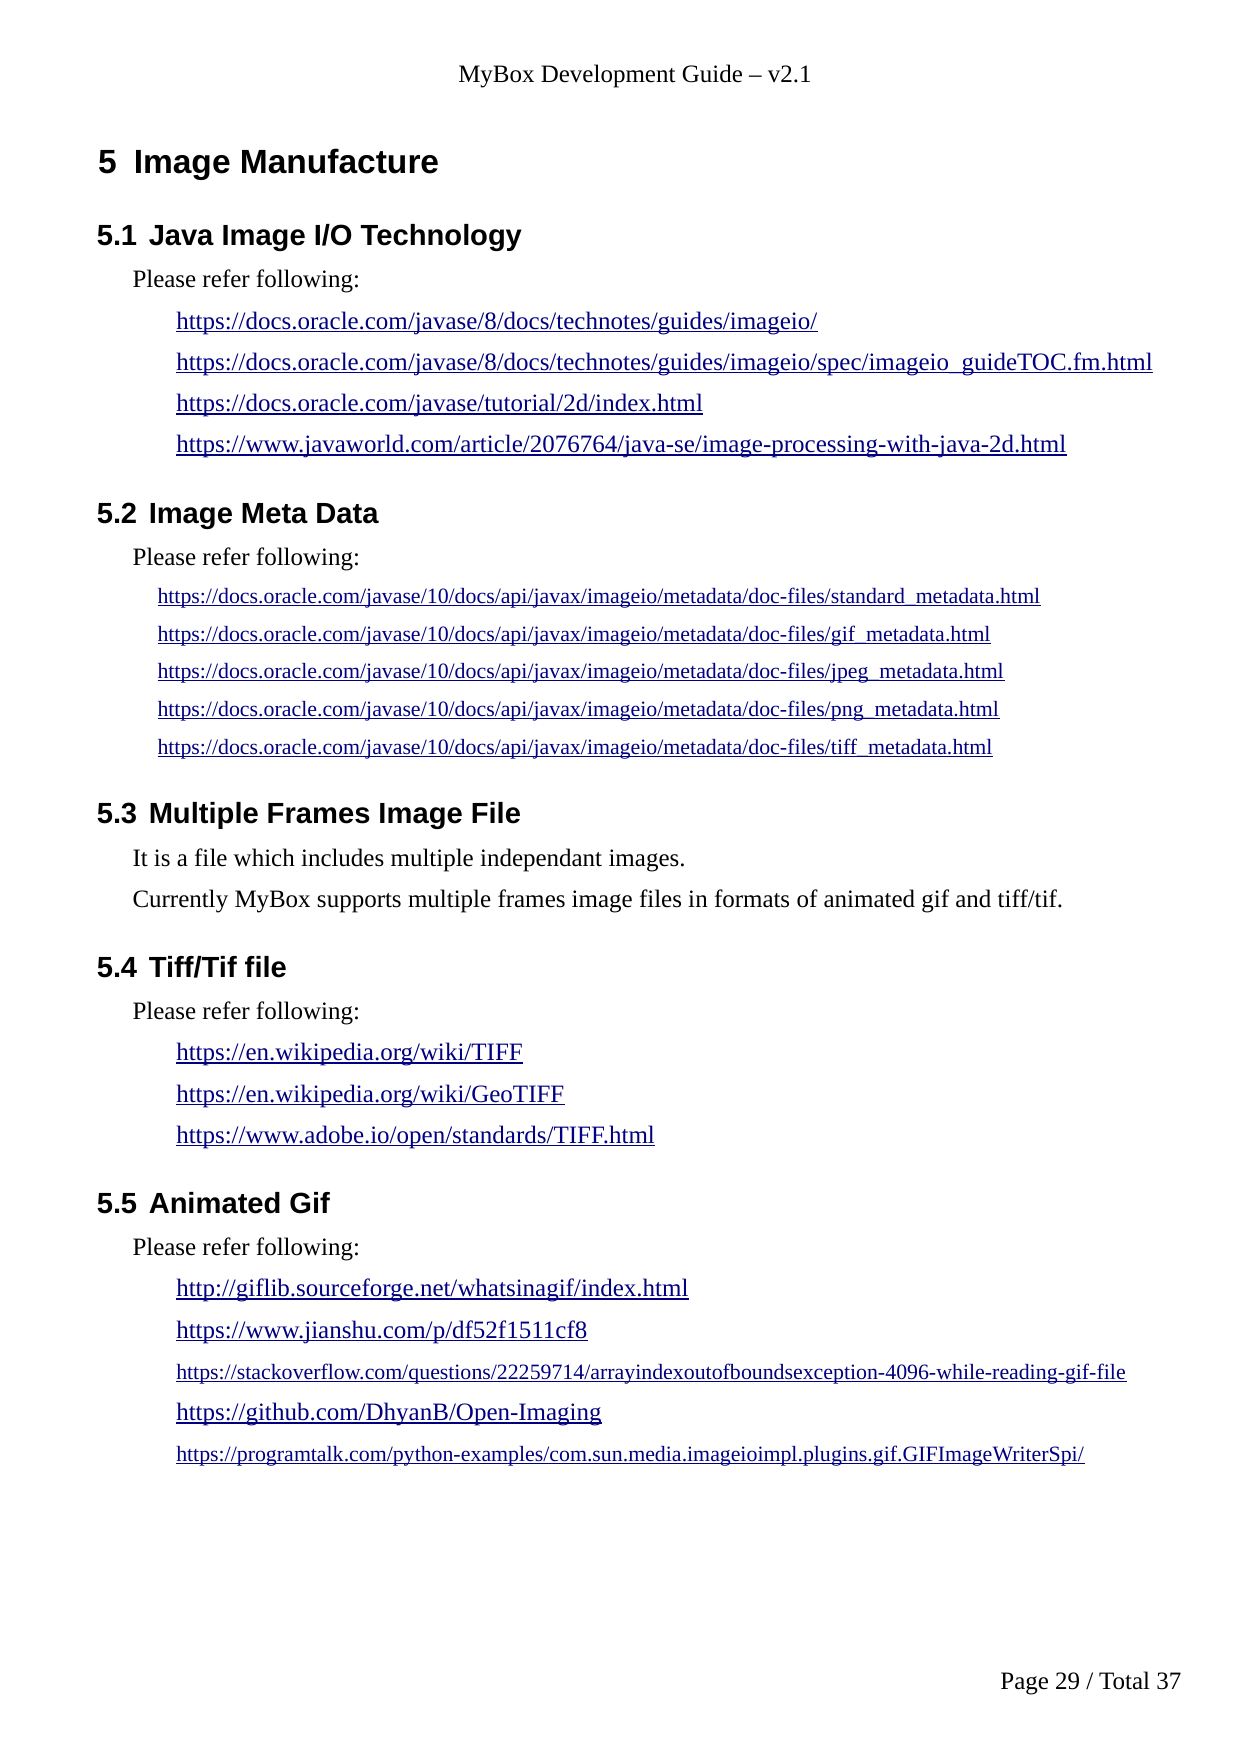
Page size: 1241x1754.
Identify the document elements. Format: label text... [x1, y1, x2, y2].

text It is a file which includes multiple independant images. [88, 843, 1181, 871]
subtitle Tiff/Tif file [88, 950, 1181, 984]
text https://docs.oracle.com/javase/10/docs/api/javax/imageio/metadata/doc-files/png_metadata.html [88, 696, 1181, 721]
subtitle Image Meta Data [88, 496, 1181, 529]
text https://github.com/DhyanB/Open-Imaging [88, 1397, 1181, 1426]
text https://docs.oracle.com/javase/8/docs/technotes/guides/imageio/spec/imageio_guideTOC.fm.html [88, 347, 1181, 376]
text https://docs.oracle.com/javase/8/docs/technotes/guides/imageio/ [88, 306, 1181, 334]
text Please refer following: [88, 264, 1181, 293]
text https://en.wikipedia.org/wiki/GeoTIFF [88, 1079, 1181, 1107]
text https://en.wikipedia.org/wiki/TIFF [88, 1037, 1181, 1066]
text Please refer following: [88, 542, 1181, 571]
subtitle Image Manufacture [88, 142, 1181, 181]
text https://www.jianshu.com/p/df52f1511cf8 [88, 1315, 1181, 1343]
text https://docs.oracle.com/javase/10/docs/api/javax/imageio/metadata/doc-files/jpeg_metadata.html [88, 658, 1181, 684]
text https://docs.oracle.com/javase/tutorial/2d/index.html [88, 388, 1181, 417]
text https://stackoverflow.com/questions/22259714/arrayindexoutofboundsexception-4096-while-reading-gif-file [88, 1356, 1181, 1385]
text https://programtalk.com/python-examples/com.sun.media.imageioimpl.plugins.gif.GIFImageWriterSpi/ [88, 1438, 1181, 1467]
text Please refer following: [88, 1232, 1181, 1261]
text https://docs.oracle.com/javase/10/docs/api/javax/imageio/metadata/doc-files/standard_metadata.html [88, 583, 1181, 608]
text http://giflib.sourceforge.net/whatsinagif/index.html [88, 1273, 1181, 1302]
subtitle Animated Gif [88, 1186, 1181, 1220]
text https://www.adobe.io/open/standards/TIFF.html [88, 1120, 1181, 1149]
text Currently MyBox supports multiple frames image files in formats of animated gif and tiff/tif. [88, 884, 1181, 913]
subtitle Java Image I/O Technology [88, 218, 1181, 252]
text https://docs.oracle.com/javase/10/docs/api/javax/imageio/metadata/doc-files/gif_metadata.html [88, 621, 1181, 646]
text https://docs.oracle.com/javase/10/docs/api/javax/imageio/metadata/doc-files/tiff_metadata.html [88, 734, 1181, 759]
subtitle Multiple Frames Image File [88, 797, 1181, 830]
text https://www.javaworld.com/article/2076764/java-se/image-processing-with-java-2d.html [88, 429, 1181, 458]
text Please refer following: [88, 996, 1181, 1025]
